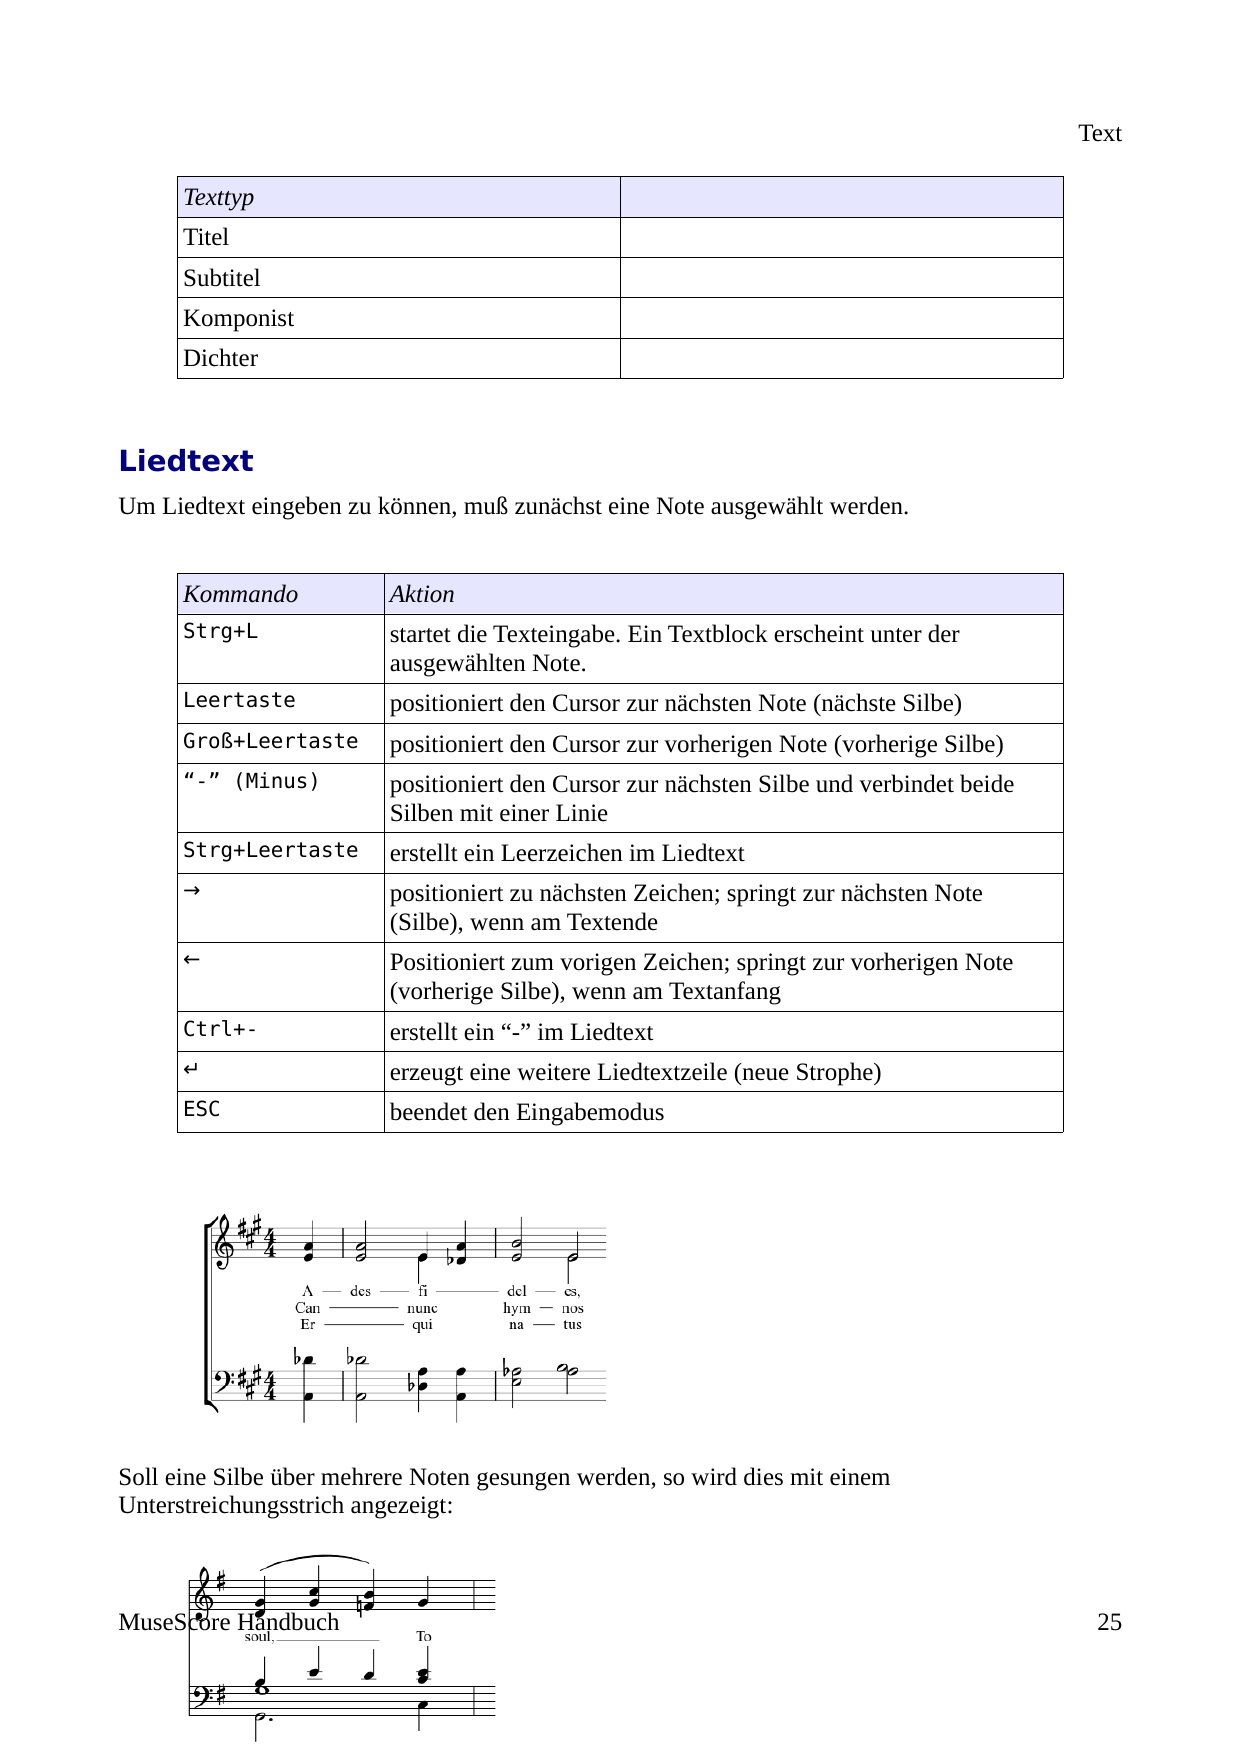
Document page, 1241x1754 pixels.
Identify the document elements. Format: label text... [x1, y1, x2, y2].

table_cell Ctrl+- [178, 1012, 384, 1051]
table_cell Groß+Leertaste [178, 724, 384, 763]
table_cell → [178, 874, 384, 942]
table_cell [621, 298, 1063, 338]
table_cell ESC [178, 1092, 384, 1132]
subtitle Liedtext [118, 444, 1122, 478]
table_cell [621, 218, 1063, 257]
table_cell positioniert den Cursor zur nächsten Silbe und verbindet beide Silben mit einer Linie [385, 764, 1063, 832]
table_cell erstellt ein Leerzeichen im Liedtext [385, 833, 1063, 873]
table_cell erzeugt eine weitere Liedtextzeile (neue Strophe) [385, 1052, 1063, 1091]
table_header Aktion [385, 574, 1063, 613]
table_cell positioniert den Cursor zur vorherigen Note (vorherige Silbe) [385, 724, 1063, 763]
text Um Liedtext eingeben zu können, muß zunächst eine Note ausgewählt werden. [118, 491, 1004, 519]
text Soll eine Silbe über mehrere Noten gesungen werden, so wird dies mit einem Unterstreichungsstrich angezeigt: [118, 1462, 1004, 1519]
picture [188, 1554, 496, 1742]
table_cell Leertaste [178, 684, 384, 723]
table_cell [621, 339, 1063, 378]
table_cell positioniert zu nächsten Zeichen; springt zur nächsten Note (Silbe), wenn am Textende [385, 874, 1063, 942]
table_cell positioniert den Cursor zur nächsten Note (nächste Silbe) [385, 684, 1063, 723]
table_cell “-” (Minus) [178, 764, 384, 832]
table_cell Strg+L [178, 615, 384, 683]
table_cell [621, 258, 1063, 297]
table_cell Strg+Leertaste [178, 833, 384, 873]
table_cell Titel [178, 218, 620, 257]
table_cell ↵ [178, 1052, 384, 1091]
table_header [621, 177, 1063, 217]
table_cell Positioniert zum vorigen Zeichen; springt zur vorherigen Note (vorherige Silbe), wenn am Textanfang [385, 943, 1063, 1011]
table_header Texttyp [178, 177, 620, 217]
table_cell Komponist [178, 298, 620, 338]
table_cell beendet den Eingabemodus [385, 1092, 1063, 1132]
picture [190, 1177, 607, 1450]
table_cell erstellt ein “-” im Liedtext [385, 1012, 1063, 1051]
table_cell startet die Texteingabe. Ein Textblock erscheint unter der ausgewählten Note. [385, 615, 1063, 683]
table_cell ← [178, 943, 384, 1011]
table_cell Subtitel [178, 258, 620, 297]
table_cell Dichter [178, 339, 620, 378]
table_header Kommando [178, 574, 384, 613]
